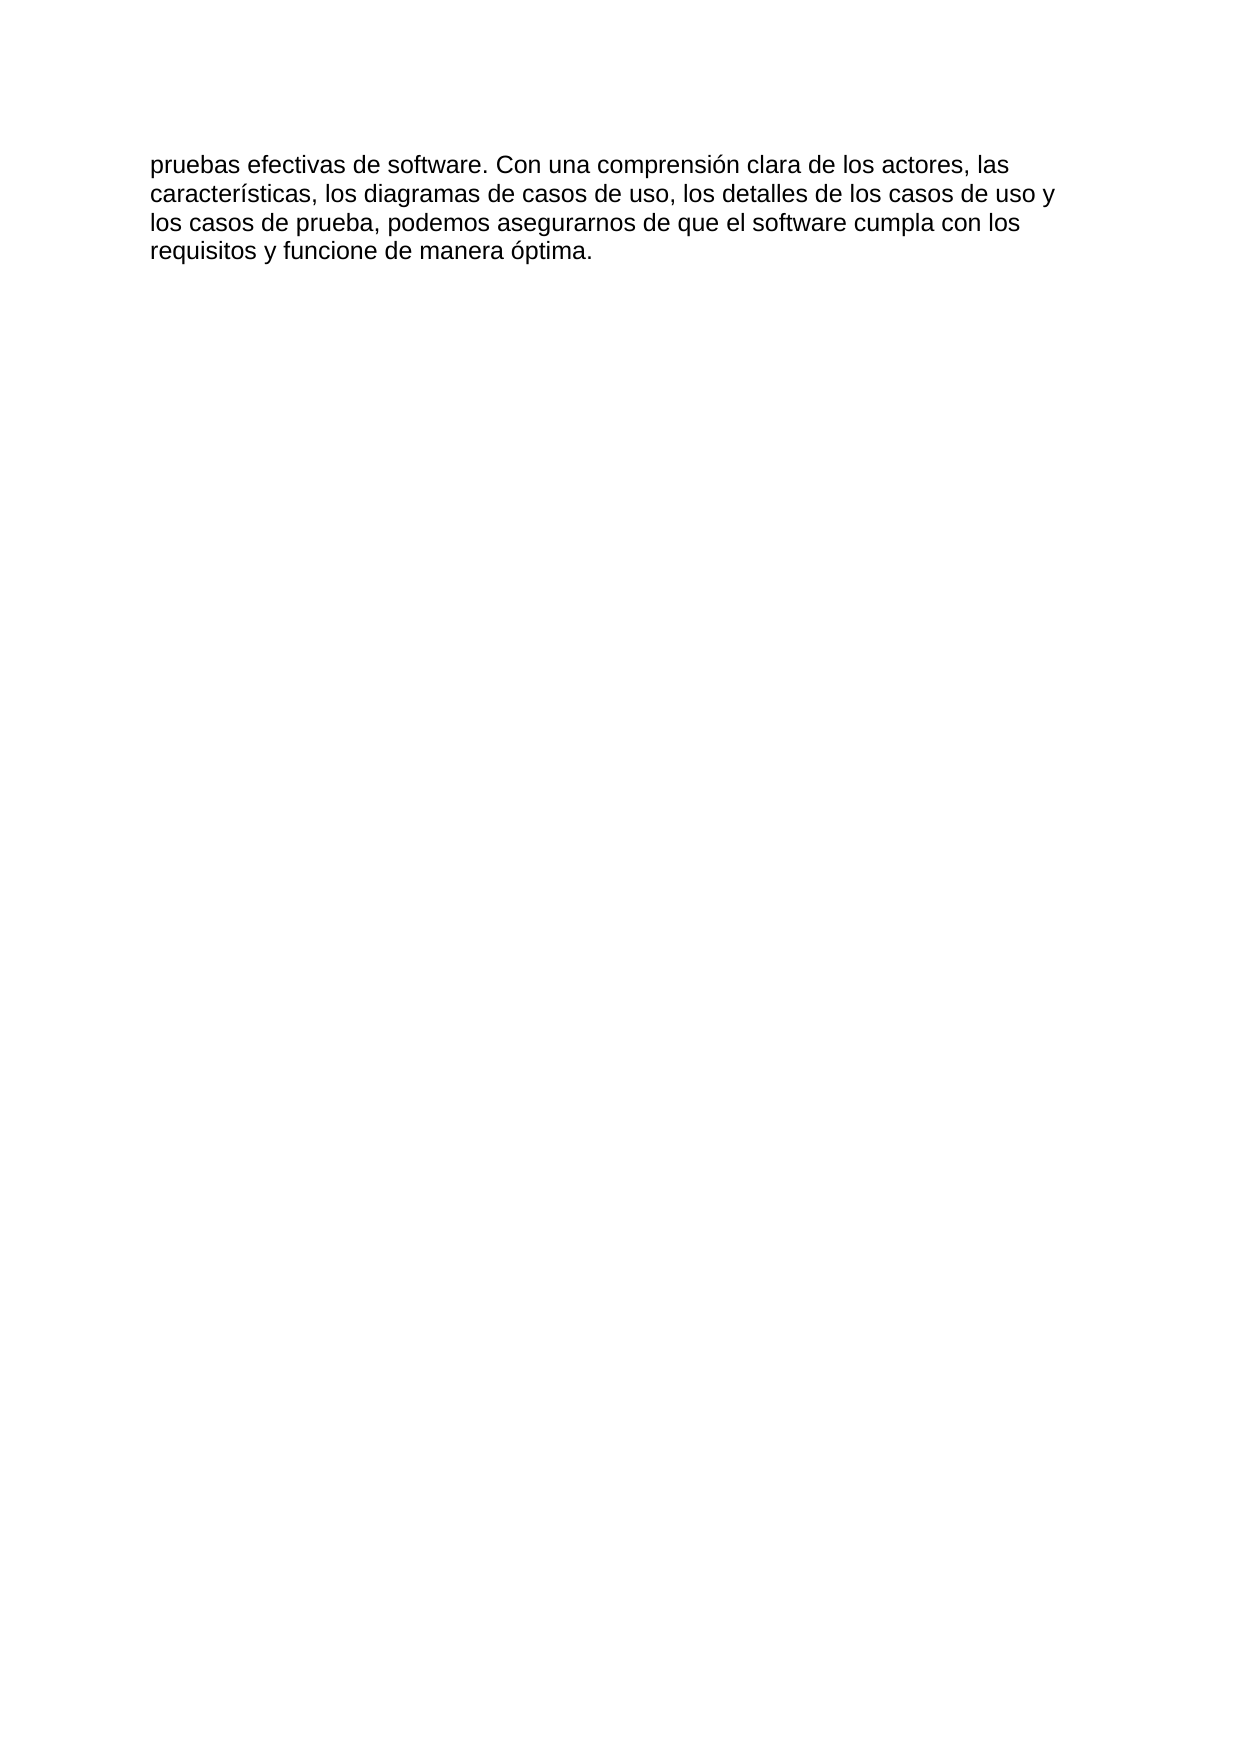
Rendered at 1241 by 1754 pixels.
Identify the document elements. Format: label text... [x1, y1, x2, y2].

text pruebas efectivas de software. Con una comprensión clara de los actores, las características, los diagramas de casos de uso, los detalles de los casos de uso y los casos de prueba, podemos asegurarnos de que el software cumpla con los requisitos y funcione de manera óptima. [150, 150, 1090, 265]
